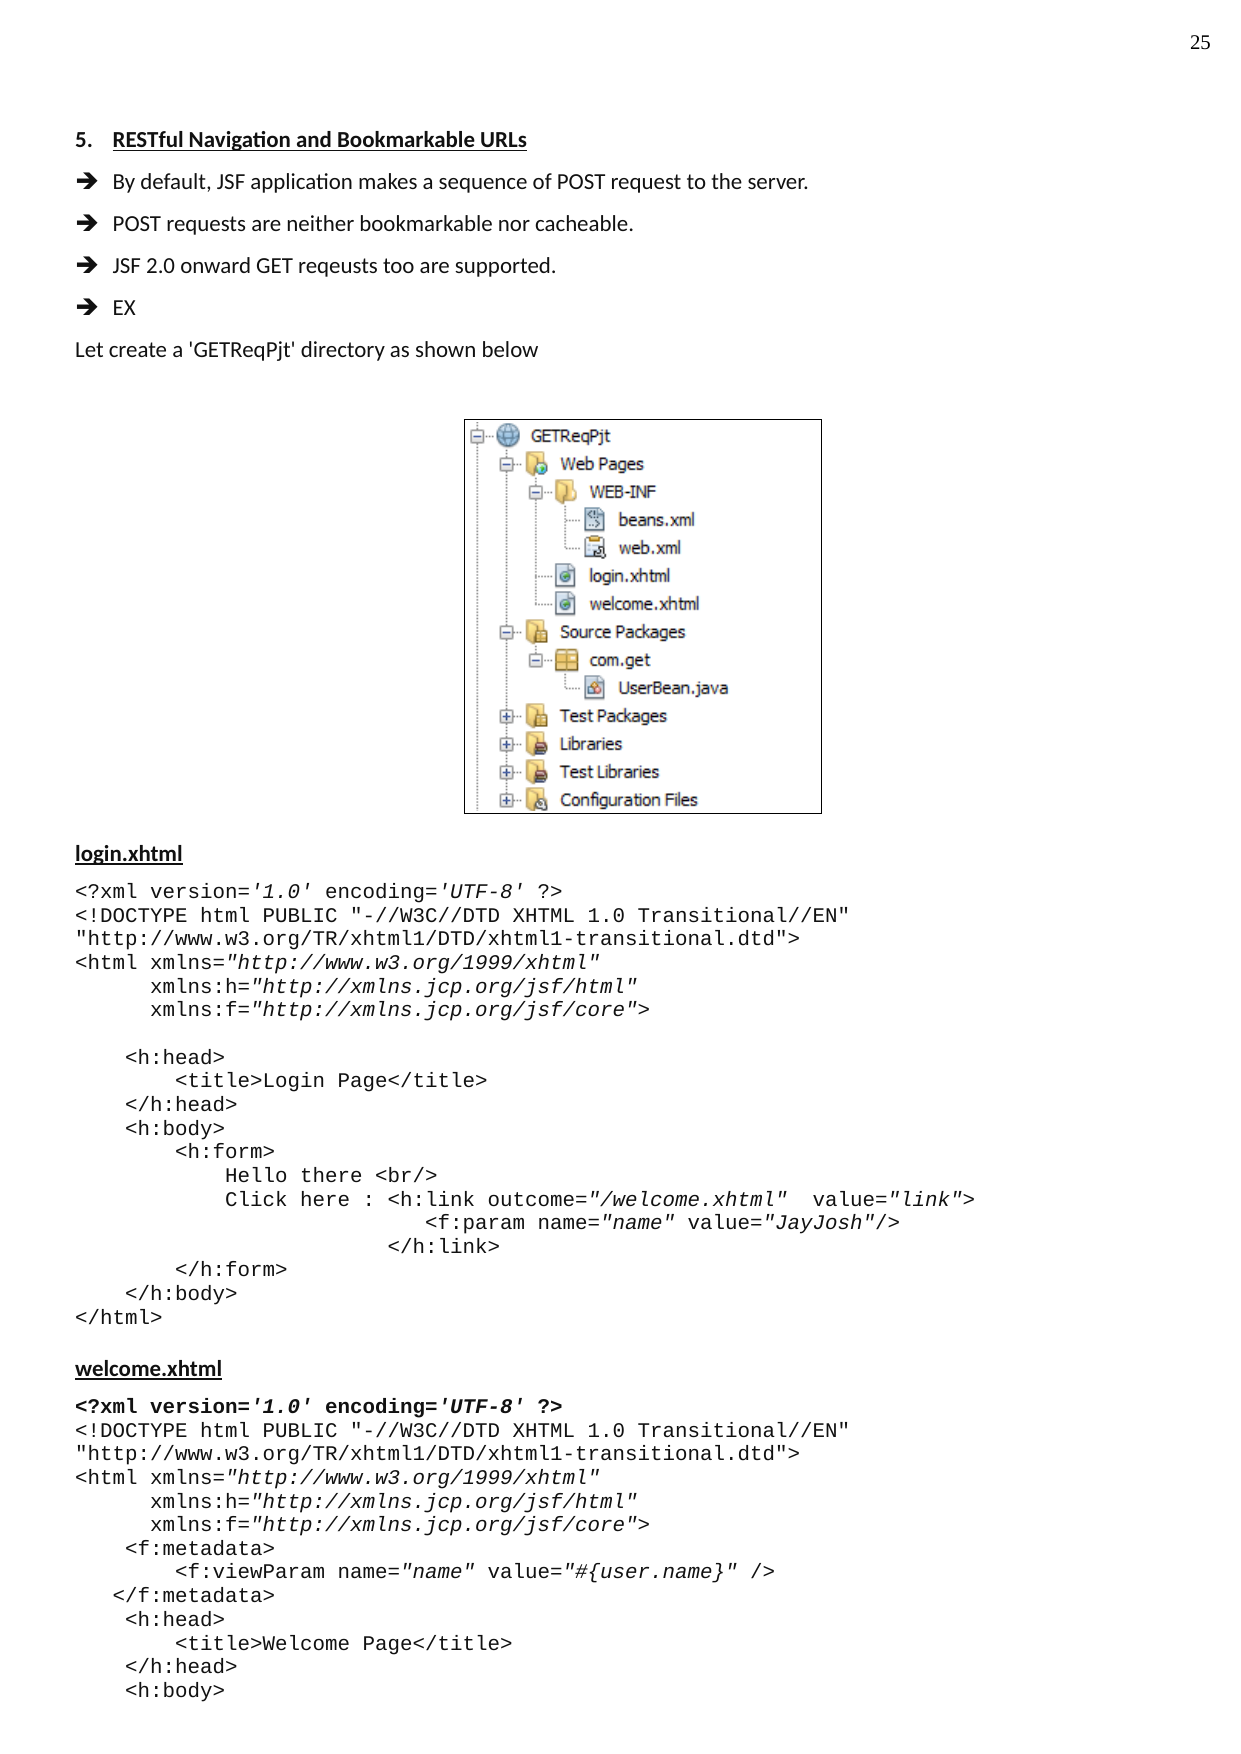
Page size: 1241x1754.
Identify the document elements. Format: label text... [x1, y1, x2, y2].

text </h:body> [75, 1283, 1211, 1307]
text </h:head> [75, 1656, 1211, 1680]
text login.xhtml [75, 839, 1211, 867]
text <h:body> [75, 1118, 1211, 1141]
list EX [75, 293, 1211, 321]
text Let create a 'GETReqPjt' directory as shown below [75, 335, 1211, 363]
text </f:metadata> [75, 1585, 1211, 1609]
text xmlns:h="http://xmlns.jcp.org/jsf/html" [75, 976, 1211, 999]
text 5. RESTful Navigation and Bookmarkable URLs [75, 126, 1211, 153]
text <html xmlns="http://www.w3.org/1999/xhtml" [75, 1467, 1211, 1491]
list POST requests are neither bookmarkable nor cacheable. [75, 209, 1211, 237]
text <h:form> [75, 1141, 1211, 1165]
text welcome.xhtml [75, 1354, 1211, 1382]
text <!DOCTYPE html PUBLIC "-//W3C//DTD XHTML 1.0 Transitional//EN" "http://www.w3.org/TR/xhtml1/DTD/xhtml1-transitional.dtd"> [75, 905, 1211, 952]
text xmlns:f="http://xmlns.jcp.org/jsf/core"> [75, 999, 1211, 1023]
text <title>Welcome Page</title> [75, 1632, 1211, 1656]
text <title>Login Page</title> [75, 1070, 1211, 1094]
text <h:body> [75, 1680, 1211, 1703]
text Click here : <h:link outcome="/welcome.xhtml" value="link"> [75, 1188, 1211, 1212]
text </html> [75, 1307, 1211, 1330]
list JSF 2.0 onward GET reqeusts too are supported. [75, 251, 1211, 279]
list By default, JSF application makes a sequence of POST request to the server. [75, 167, 1211, 196]
text <h:head> [75, 1047, 1211, 1070]
text <!DOCTYPE html PUBLIC "-//W3C//DTD XHTML 1.0 Transitional//EN" "http://www.w3.org/TR/xhtml1/DTD/xhtml1-transitional.dtd"> [75, 1420, 1211, 1467]
text xmlns:f="http://xmlns.jcp.org/jsf/core"> [75, 1514, 1211, 1538]
text <f:viewParam name="name" value="#{user.name}" /> [75, 1562, 1211, 1585]
text <f:param name="name" value="JayJosh"/> [75, 1212, 1211, 1236]
text <f:metadata> [75, 1538, 1211, 1562]
text xmlns:h="http://xmlns.jcp.org/jsf/html" [75, 1491, 1211, 1514]
text </h:form> [75, 1259, 1211, 1283]
text </h:head> [75, 1094, 1211, 1118]
text Hello there <br/> [75, 1165, 1211, 1188]
text <?xml version='1.0' encoding='UTF-8' ?> [75, 881, 1211, 905]
text </h:link> [75, 1236, 1211, 1259]
text <?xml version='1.0' encoding='UTF-8' ?> [75, 1396, 1211, 1420]
text <h:head> [75, 1609, 1211, 1632]
text <html xmlns="http://www.w3.org/1999/xhtml" [75, 952, 1211, 976]
